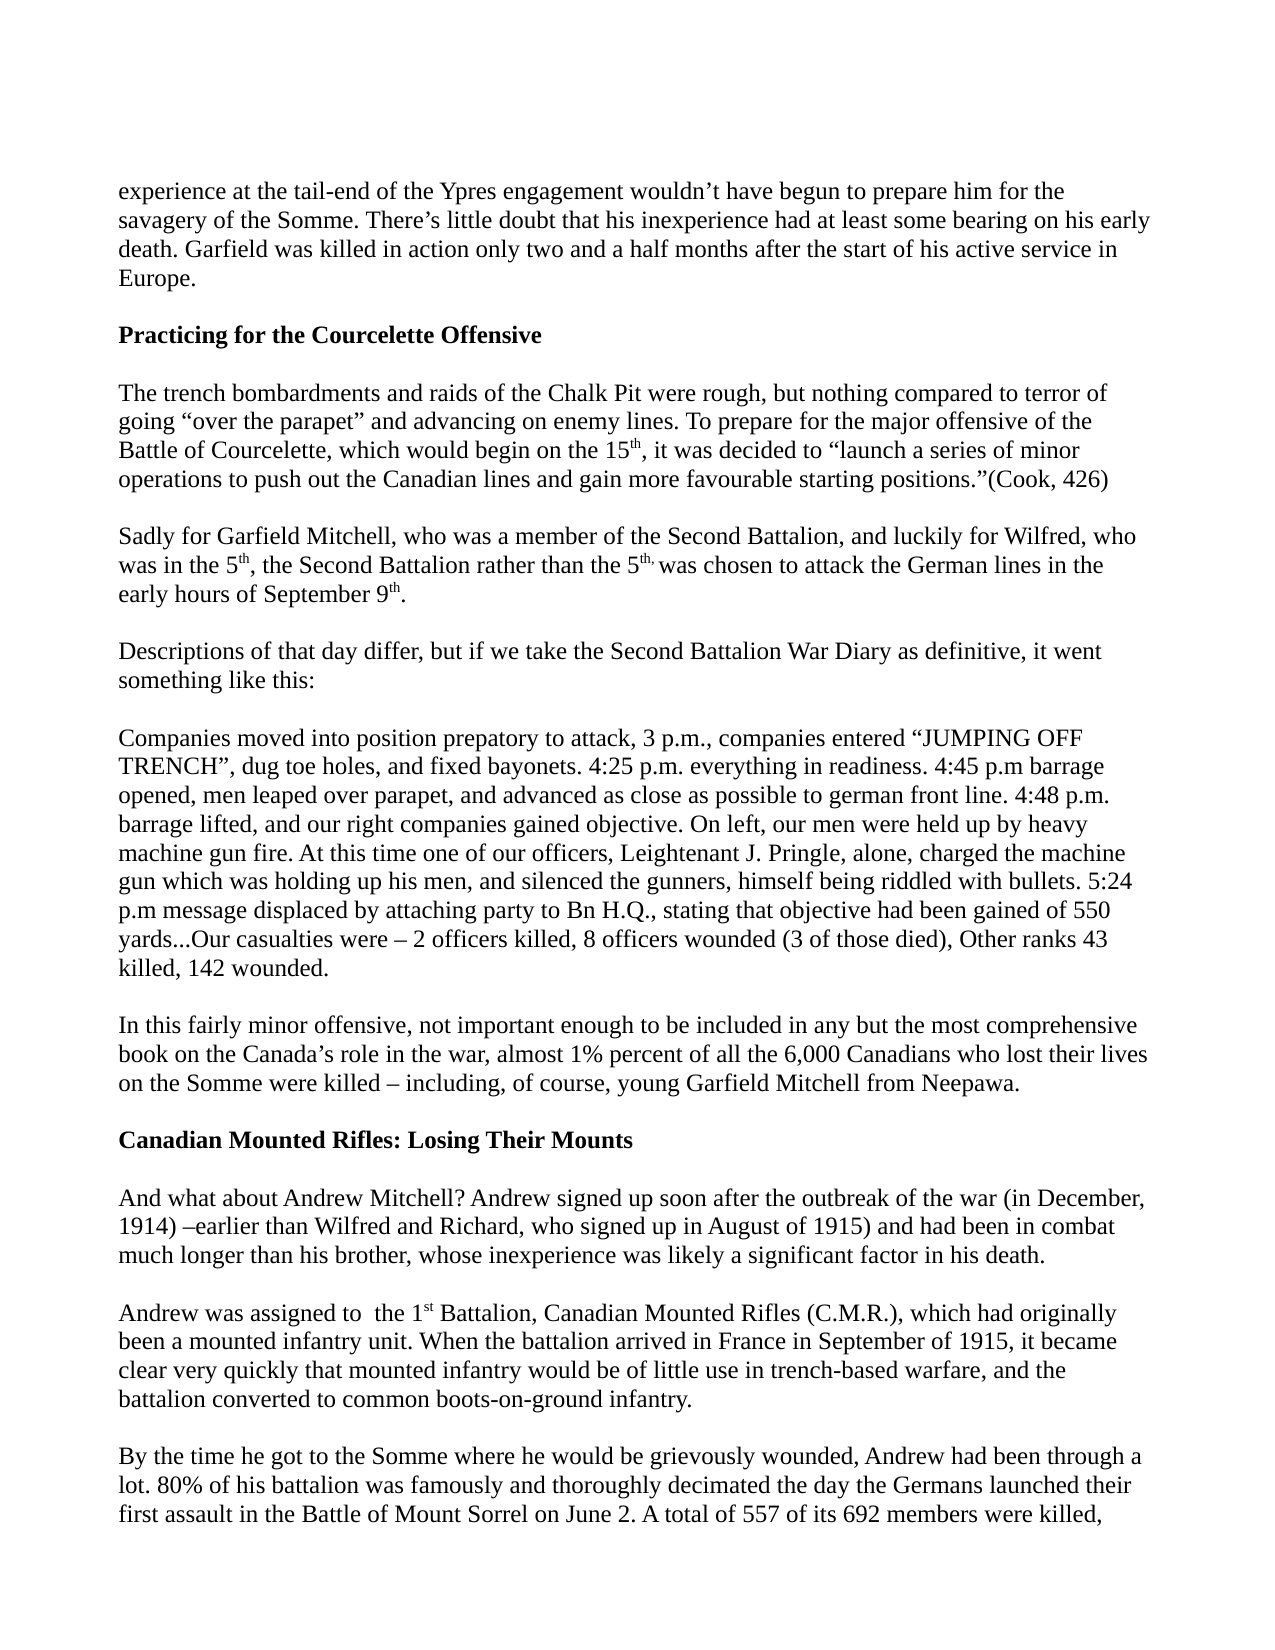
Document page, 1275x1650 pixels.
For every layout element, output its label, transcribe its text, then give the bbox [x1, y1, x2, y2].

text Descriptions of that day differ, but if we take the Second Battalion War Diary as definitive, it went something like this: [118, 636, 1157, 694]
text By the time he got to the Somme where he would be grievously wounded, Andrew had been through a lot. 80% of his battalion was famously and thoroughly decimated the day the Germans launched their first assault in the Battle of Mount Sorrel on June 2. A total of 557 of its 692 members were killed, [118, 1441, 1157, 1528]
text In this fairly minor offensive, not important enough to be included in any but the most comprehensive book on the Canada’s role in the war, almost 1% percent of all the 6,000 Canadians who lost their lives on the Somme were killed – including, of course, young Garfield Mitchell from Neepawa. [118, 1010, 1157, 1096]
text And what about Andrew Mitchell? Andrew signed up soon after the outbreak of the war (in December, 1914) –earlier than Wilfred and Richard, who signed up in August of 1915) and had been in combat much longer than his brother, whose inexperience was likely a significant factor in his death. [118, 1183, 1157, 1269]
text Canadian Mounted Rifles: Losing Their Mounts [118, 1125, 1157, 1154]
text Sadly for Garfield Mitchell, who was a member of the Second Battalion, and luckily for Wilfred, who was in the 5th, the Second Battalion rather than the 5th, was chosen to attack the German lines in the early hours of September 9th. [118, 521, 1157, 608]
text Companies moved into position prepatory to attack, 3 p.m., companies entered “JUMPING OFF TRENCH”, dug toe holes, and fixed bayonets. 4:25 p.m. everything in readiness. 4:45 p.m barrage opened, men leaped over parapet, and advanced as close as possible to german front line. 4:48 p.m. barrage lifted, and our right companies gained objective. On left, our men were held up by heavy machine gun fire. At this time one of our officers, Leightenant J. Pringle, alone, charged the machine gun which was holding up his men, and silenced the gunners, himself being riddled with bullets. 5:24 p.m message displaced by attaching party to Bn H.Q., stating that objective had been gained of 550 yards...Our casualties were – 2 officers killed, 8 officers wounded (3 of those died), Other ranks 43 killed, 142 wounded. [118, 723, 1157, 981]
text experience at the tail-end of the Ypres engagement wouldn’t have begun to prepare him for the savagery of the Somme. There’s little doubt that his inexperience had at least some bearing on his early death. Garfield was killed in action only two and a half months after the start of his active service in Europe. [118, 176, 1157, 291]
text The trench bombardments and raids of the Chalk Pit were rough, but nothing compared to terror of going “over the parapet” and advancing on enemy lines. To prepare for the major offensive of the Battle of Courcelette, which would begin on the 15th, it was decided to “launch a series of minor operations to push out the Canadian lines and gain more favourable starting positions.”(Cook, 426) [118, 378, 1157, 493]
text Andrew was assigned to the 1st Battalion, Canadian Mounted Rifles (C.M.R.), which had originally been a mounted infantry unit. When the battalion arrived in France in September of 1915, it became clear very quickly that mounted infantry would be of little use in trench-based warfare, and the battalion converted to common boots-on-ground infantry. [118, 1298, 1157, 1413]
text Practicing for the Courcelette Offensive [118, 320, 1157, 349]
